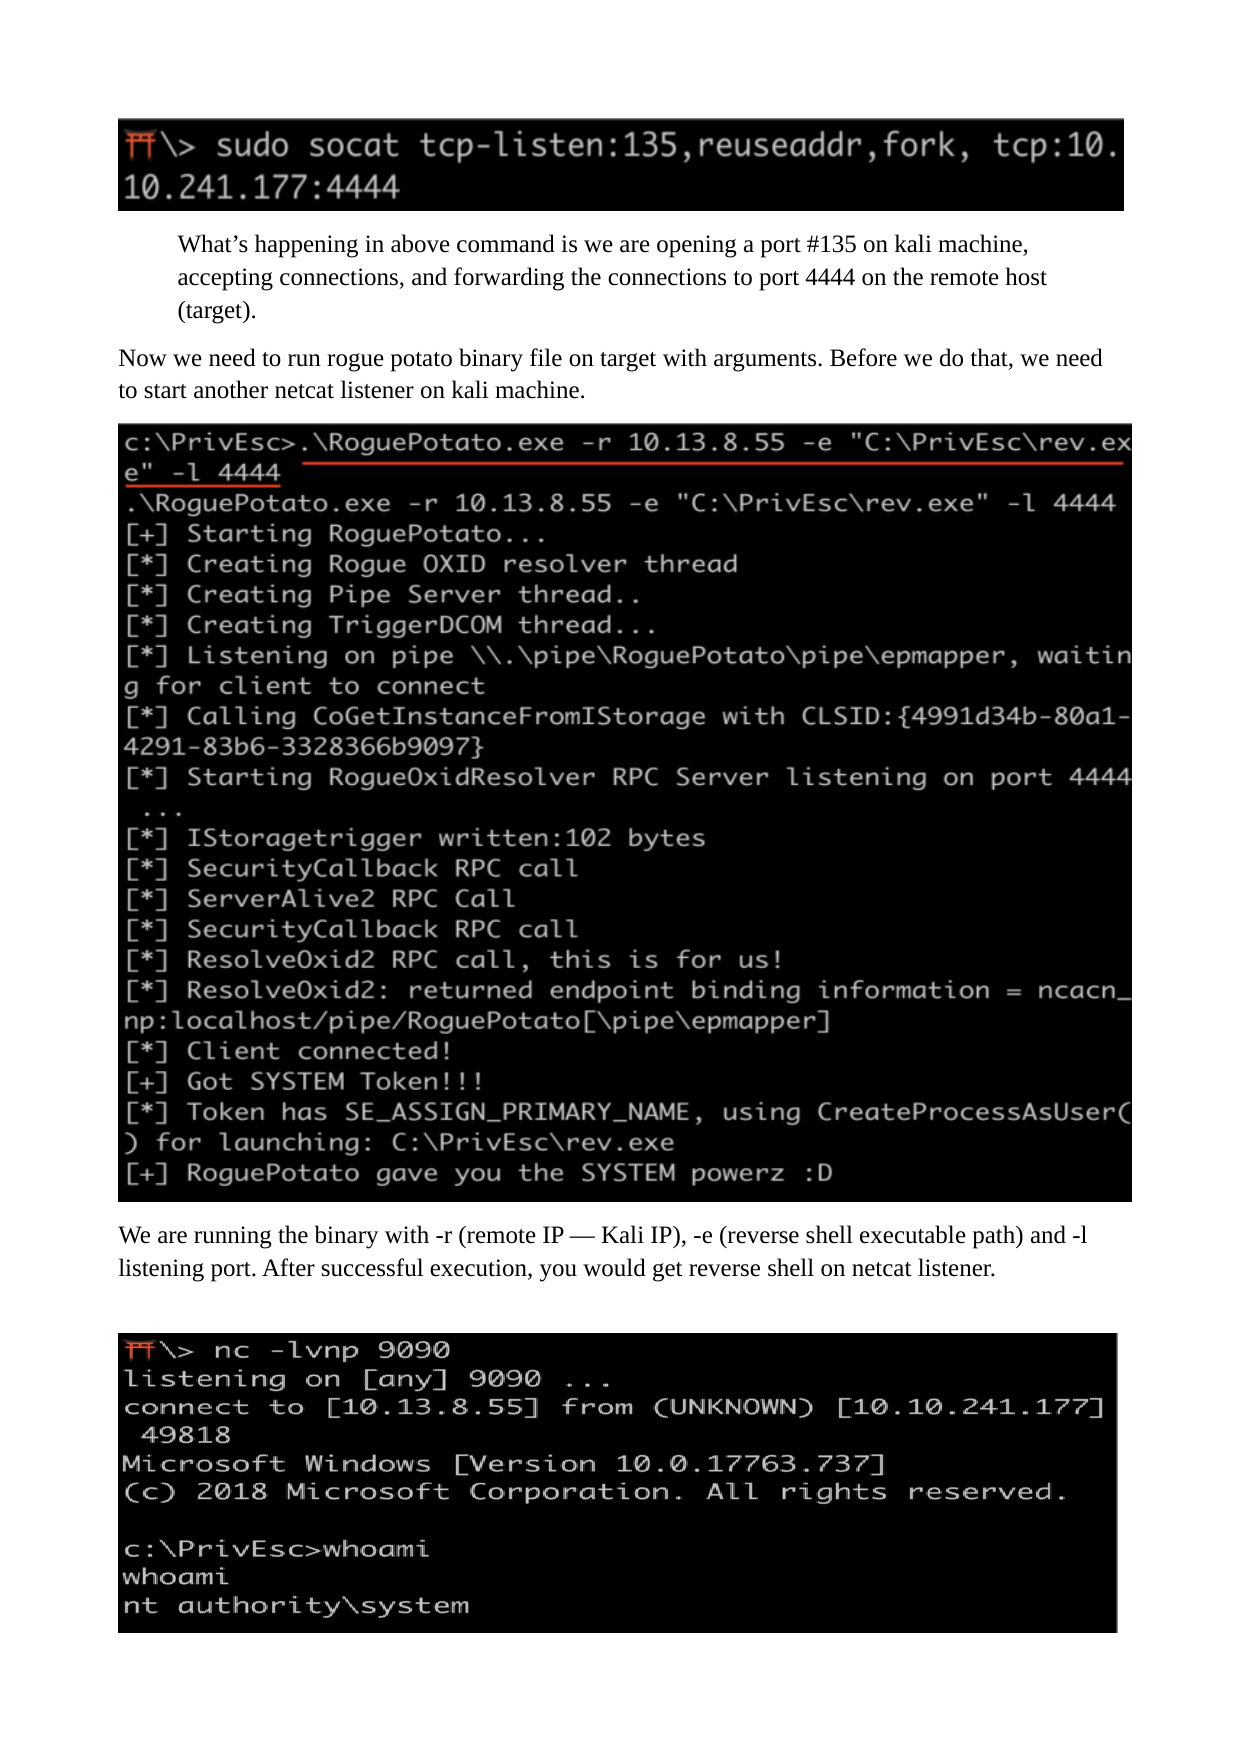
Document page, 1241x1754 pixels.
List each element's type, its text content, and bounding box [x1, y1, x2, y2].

text Now we need to run rogue potato binary file on target with arguments. Before we do that, we need to start another netcat listener on kali machine. [118, 343, 1122, 404]
picture [118, 118, 1124, 211]
picture [118, 1333, 1118, 1633]
text We are running the binary with -r (remote IP — Kali IP), -e (reverse shell executable path) and -l listening port. After successful execution, you would get reverse shell on netcat listener. [118, 1220, 1122, 1282]
picture [118, 423, 1132, 1202]
text What’s happening in above command is we are opening a port #135 on kali machine, accepting connections, and forwarding the connections to port 4444 on the remote host (target). [177, 229, 1063, 324]
